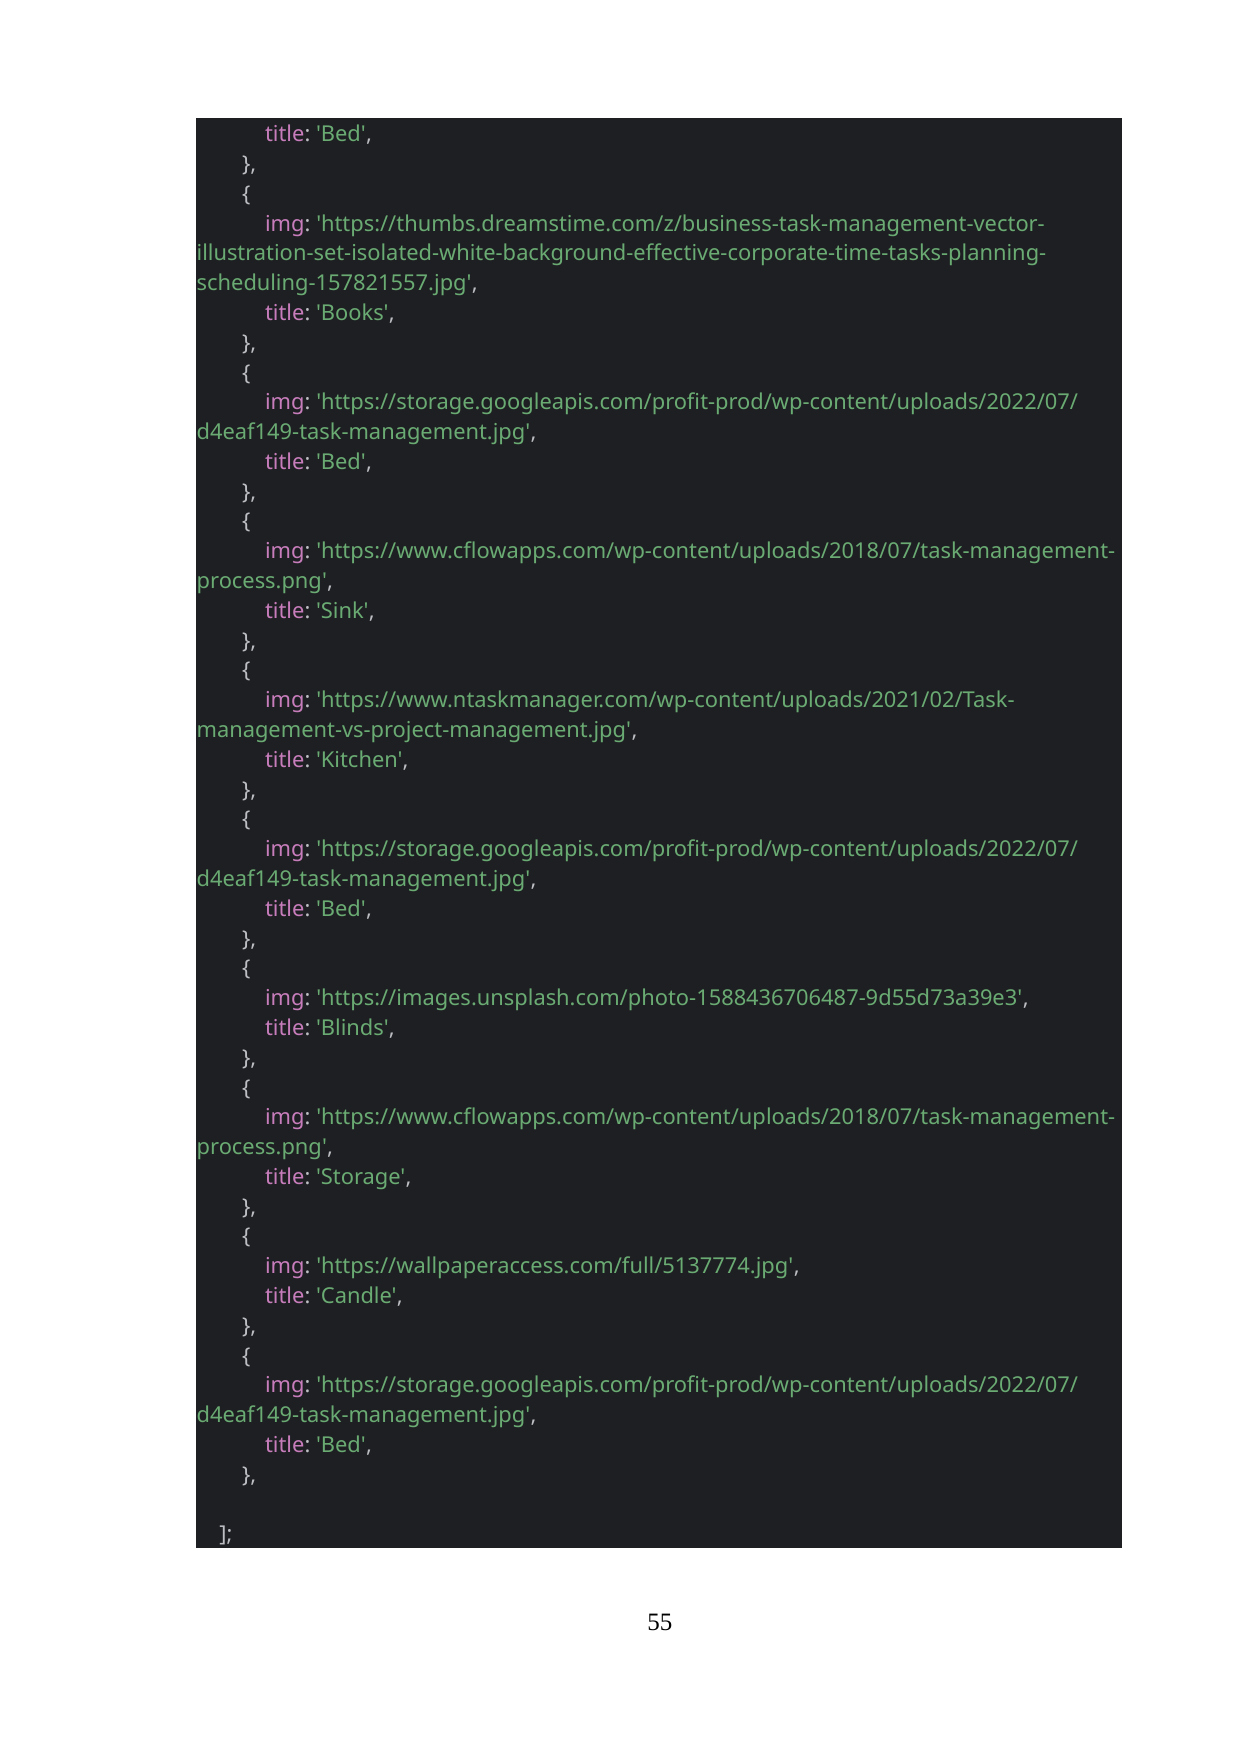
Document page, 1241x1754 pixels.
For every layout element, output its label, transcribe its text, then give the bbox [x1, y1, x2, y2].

text title: 'Bed', }, { img: 'https://thumbs.dreamstime.com/z/business-task-management-vector-illustration-set-isolated-white-background-effective-corporate-time-tasks-planning-scheduling-157821557.jpg', title: 'Books', }, { img: 'https://storage.googleapis.com/profit-prod/wp-content/uploads/2022/07/d4eaf149-task-management.jpg', title: 'Bed', }, { img: 'https://www.cflowapps.com/wp-content/uploads/2018/07/task-management-process.png', title: 'Sink', }, { img: 'https://www.ntaskmanager.com/wp-content/uploads/2021/02/Task-management-vs-project-management.jpg', title: 'Kitchen', }, { img: 'https://storage.googleapis.com/profit-prod/wp-content/uploads/2022/07/d4eaf149-task-management.jpg', title: 'Bed', }, { img: 'https://images.unsplash.com/photo-1588436706487-9d55d73a39e3', title: 'Blinds', }, { img: 'https://www.cflowapps.com/wp-content/uploads/2018/07/task-management-process.png', title: 'Storage', }, { img: 'https://wallpaperaccess.com/full/5137774.jpg', title: 'Candle', }, { img: 'https://storage.googleapis.com/profit-prod/wp-content/uploads/2022/07/d4eaf149-task-management.jpg', title: 'Bed', }, ]; [196, 118, 1122, 1548]
